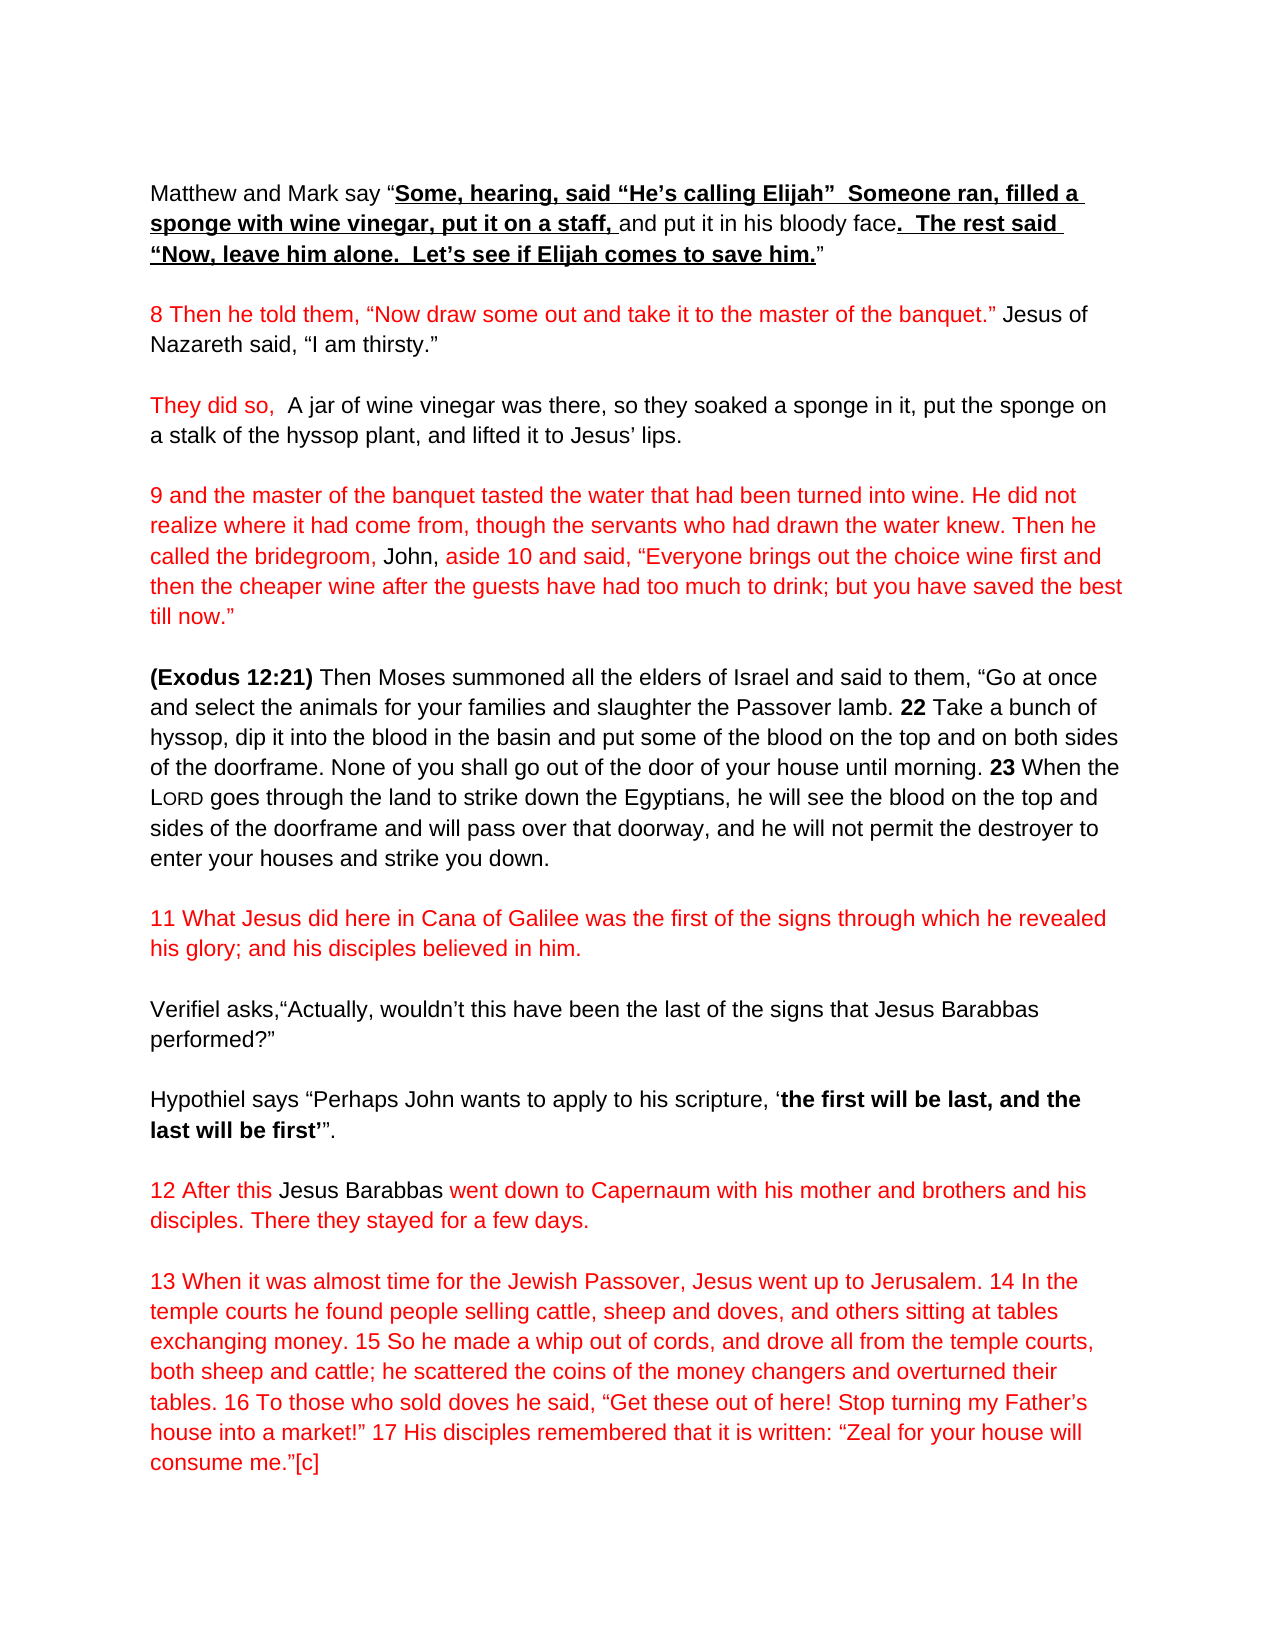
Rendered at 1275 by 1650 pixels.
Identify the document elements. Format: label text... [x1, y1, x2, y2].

text (Exodus 12:21) Then Moses summoned all the elders of Israel and said to them, “Go at once and select the animals for your families and slaughter the Passover lamb. 22 Take a bunch of hyssop, dip it into the blood in the basin and put some of the blood on the top and on both sides of the doorframe. None of you shall go out of the door of your house until morning. 23 When the Lord goes through the land to strike down the Egyptians, he will see the blood on the top and sides of the doorframe and will pass over that doorway, and he will not permit the destroyer to enter your houses and strike you down. [150, 663, 1125, 871]
text 11 What Jesus did here in Cana of Galilee was the first of the signs through which he revealed his glory; and his disciples believed in him. [150, 905, 1125, 962]
text Verifiel asks,“Actually, wouldn’t this have been the last of the signs that Jesus Barabbas performed?” [150, 996, 1125, 1052]
text 13 When it was almost time for the Jewish Passover, Jesus went up to Jerusalem. 14 In the temple courts he found people selling cattle, sheep and doves, and others sitting at tables exchanging money. 15 So he made a whip out of cords, and drove all from the temple courts, both sheep and cattle; he scattered the coins of the money changers and overturned their tables. 16 To those who sold doves he said, “Get these out of here! Stop turning my Father’s house into a market!” 17 His disciples remembered that it is written: “Zeal for your house will consume me.”[c] [150, 1268, 1125, 1475]
text 12 After this Jesus Barabbas went down to Capernaum with his mother and brothers and his disciples. There they stayed for a few days. [150, 1177, 1125, 1234]
text Hypothiel says “Perhaps John wants to apply to his scripture, ‘the first will be last, and the last will be first’”. [150, 1086, 1125, 1143]
text Matthew and Mark say “Some, hearing, said “He’s calling Elijah” Someone ran, filled a sponge with wine vinegar, put it on a staff, and put it in his bloody face. The rest said “Now, leave him alone. Let’s see if Elijah comes to save him.” [150, 180, 1125, 267]
text 8 Then he told them, “Now draw some out and take it to the master of the banquet.” Jesus of Nazareth said, “I am thirsty.” [150, 301, 1125, 358]
text They did so, A jar of wine vinegar was there, so they soaked a sponge in it, put the sponge on a stalk of the hyssop plant, and lifted it to Jesus’ lips. [150, 392, 1125, 448]
text 9 and the master of the banquet tasted the water that had been turned into wine. He did not realize where it had come from, though the servants who had drawn the water knew. Then he called the bridegroom, John, aside 10 and said, “Everyone brings out the choice wine first and then the cheaper wine after the guests have had too much to drink; but you have saved the best till now.” [150, 482, 1125, 629]
